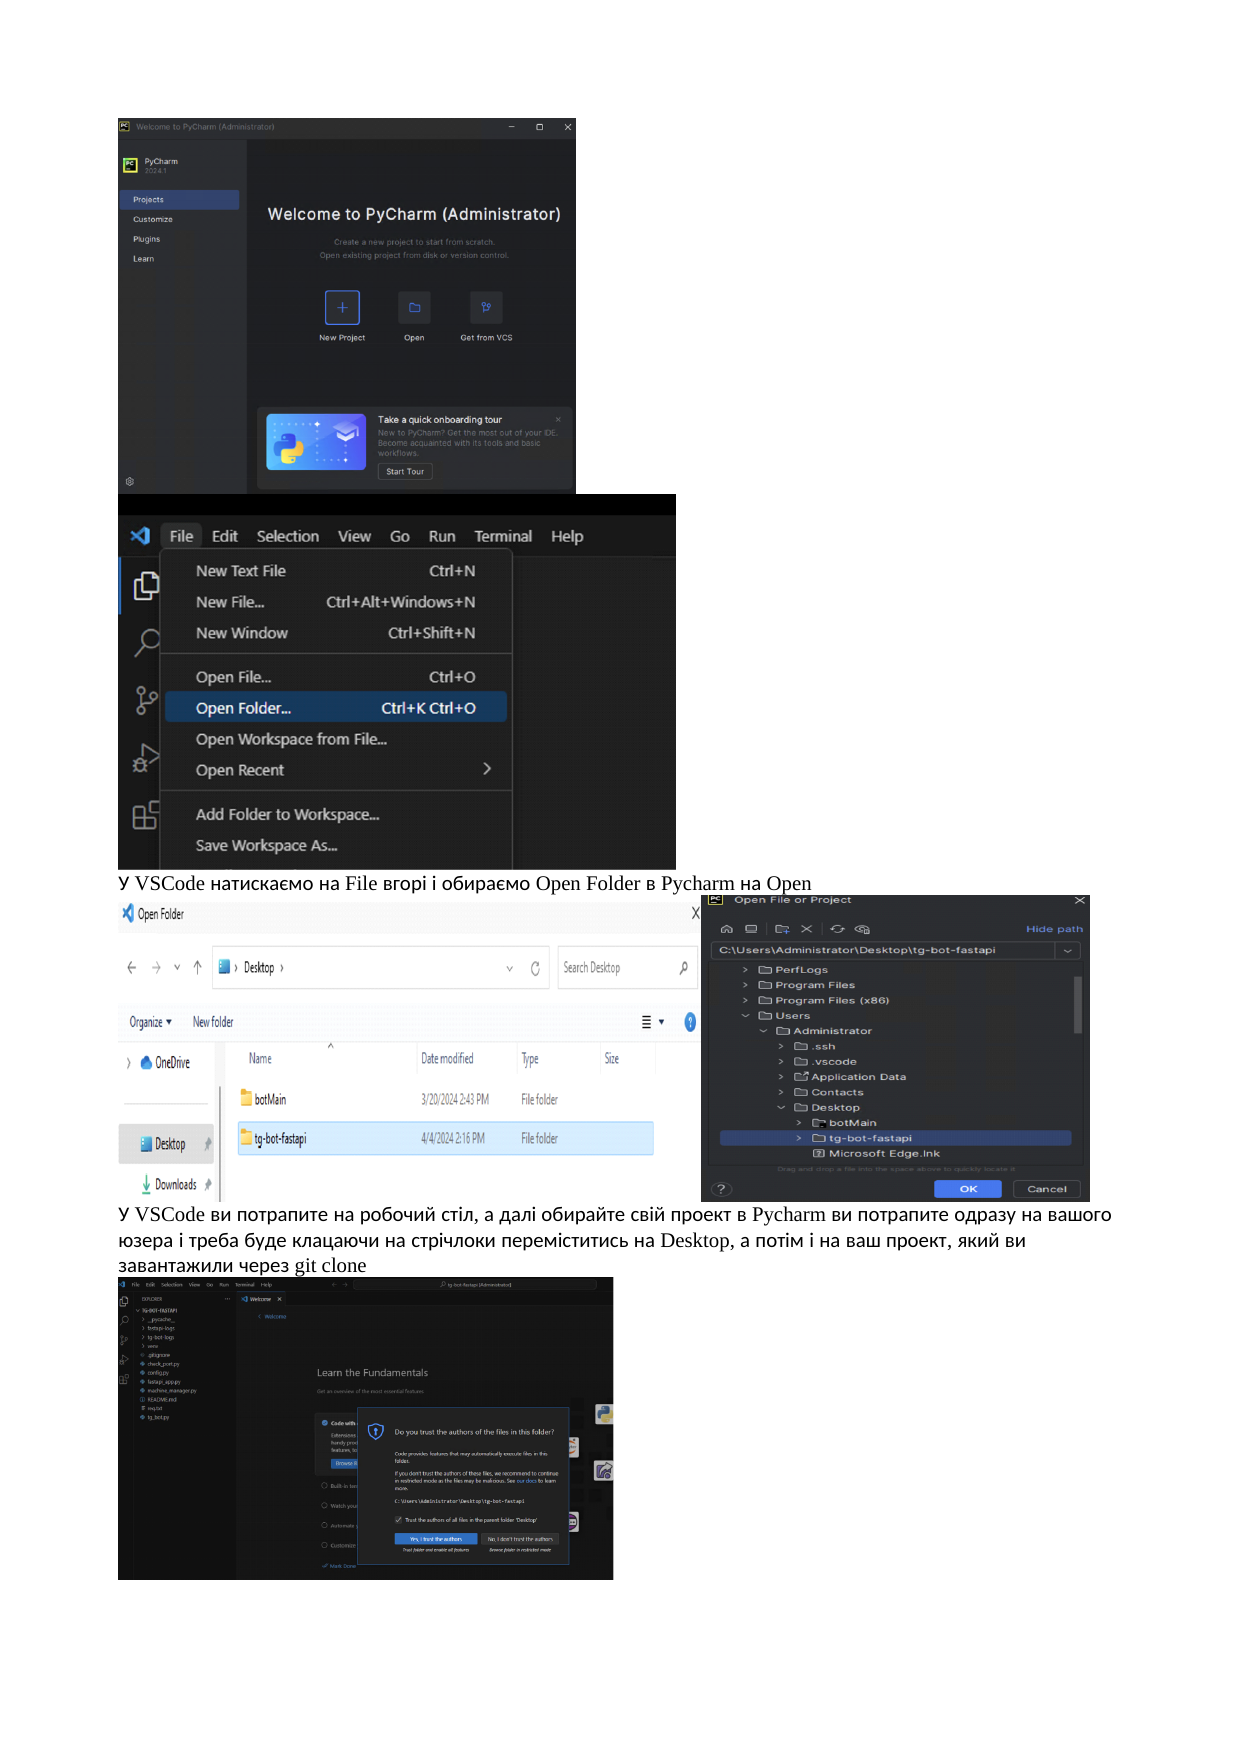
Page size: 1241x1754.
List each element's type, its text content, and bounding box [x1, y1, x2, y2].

text У VSCode ви потрапите на робочий стіл, а далі обирайте свій проект в Pycharm ви потрапите одразу на вашого юзера і треба буде клацаючи на стрічлоки переміститись на Desktop, а потім і на ваш проект, який ви завантажили через git clone [118, 1201, 1122, 1579]
text У VSCode натискаємо на File вгорі і обираємо Open Folder в Pycharm на Open [118, 118, 1122, 895]
